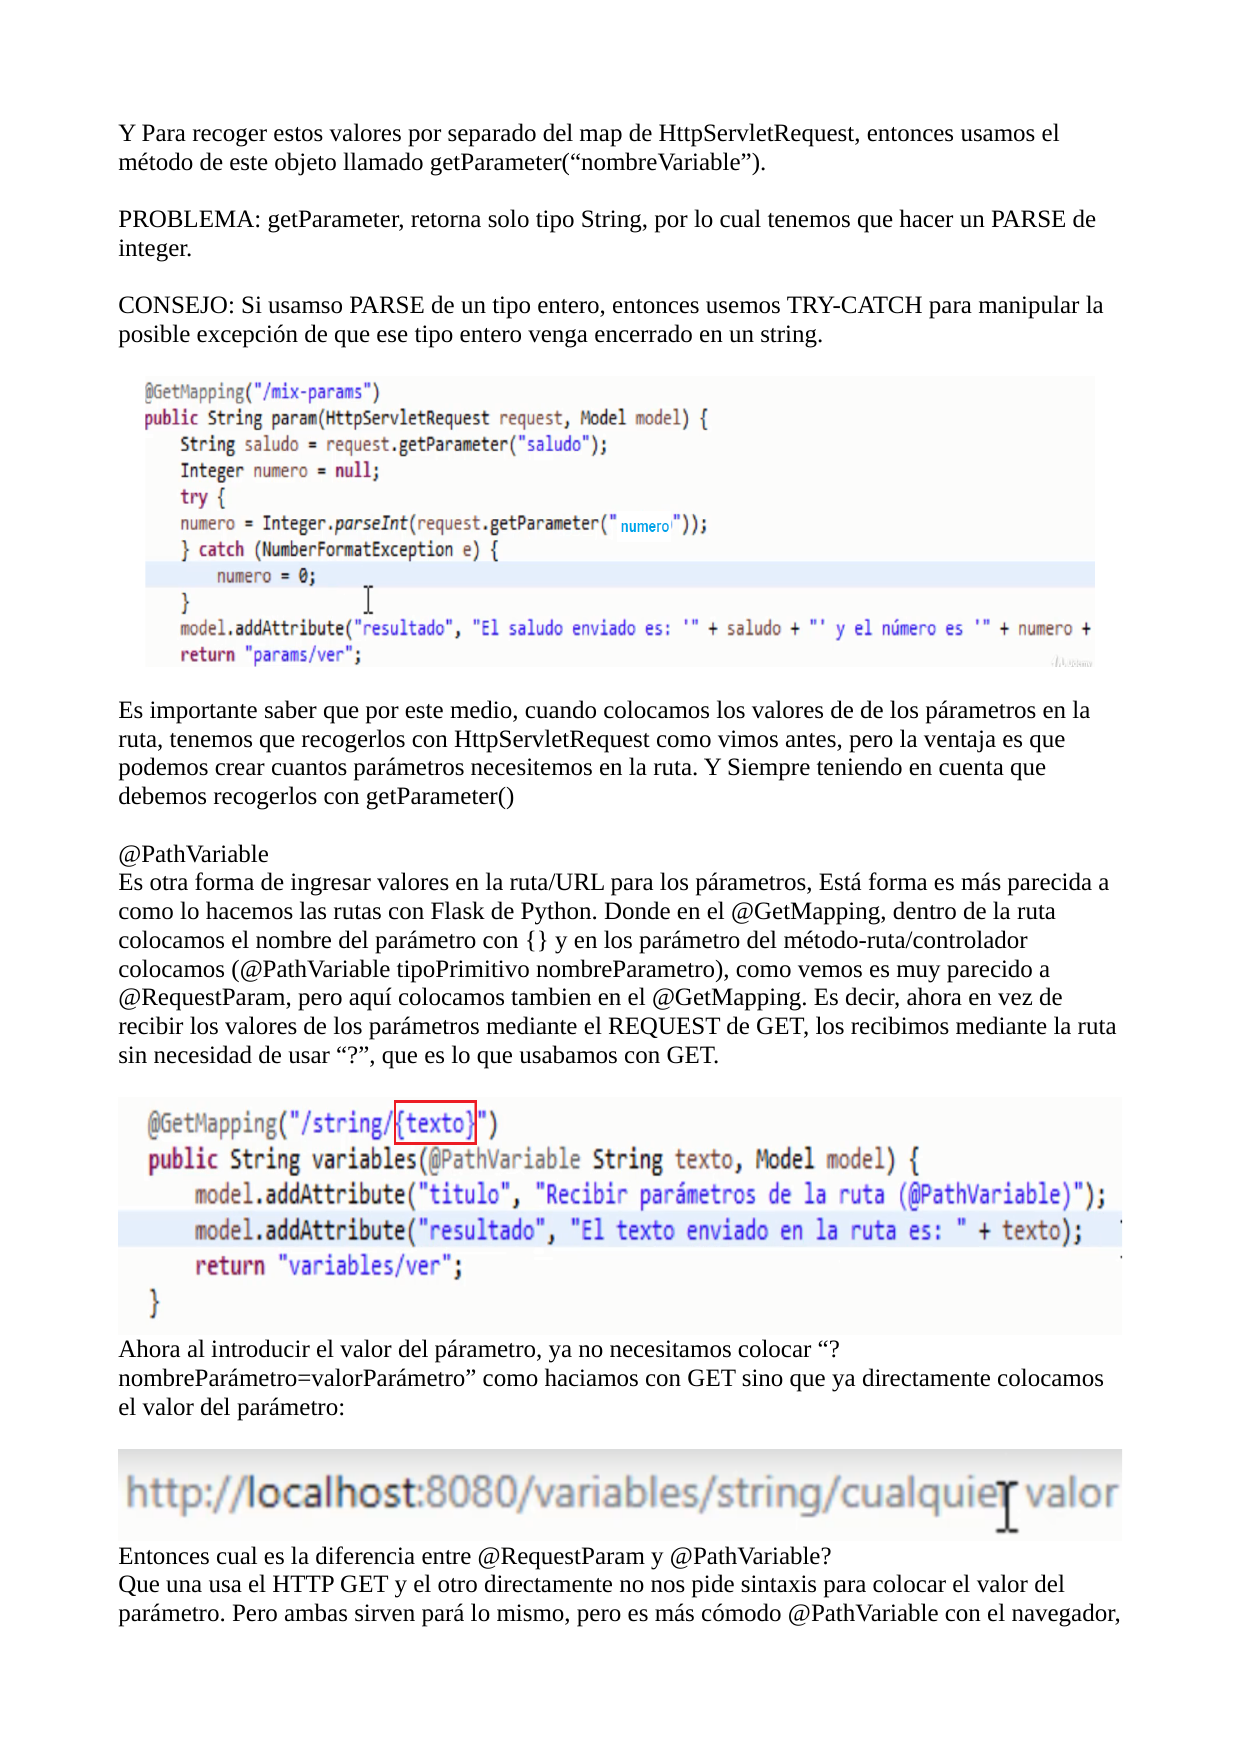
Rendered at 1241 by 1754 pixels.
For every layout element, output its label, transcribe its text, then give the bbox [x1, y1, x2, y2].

text Ahora al introducir el valor del párametro, ya no necesitamos colocar “?nombreParámetro=valorParámetro” como haciamos con GET sino que ya directamente colocamos el valor del parámetro: [118, 1335, 1122, 1420]
text CONSEJO: Si usamso PARSE de un tipo entero, entonces usemos TRY-CATCH para manipular la posible excepción de que ese tipo entero venga encerrado en un string. [118, 291, 1122, 348]
text Y Para recoger estos valores por separado del map de HttpServletRequest, entonces usamos el método de este objeto llamado getParameter(“nombreVariable”). [118, 118, 1122, 176]
text Es importante saber que por este medio, cuando colocamos los valores de de los párametros en la ruta, tenemos que recogerlos con HttpServletRequest como vimos antes, pero la ventaja es que podemos crear cuantos parámetros necesitemos en la ruta. Y Siempre teniendo en cuenta que debemos recogerlos con getParameter() [118, 695, 1122, 810]
text Que una usa el HTTP GET y el otro directamente no nos pide sintaxis para colocar el valor del parámetro. Pero ambas sirven pará lo mismo, pero es más cómodo @PathVariable con el navegador, [118, 1569, 1122, 1627]
text @PathVariable [118, 839, 1122, 867]
text PROBLEMA: getParameter, retorna solo tipo String, por lo cual tenemos que hacer un PARSE de integer. [118, 204, 1122, 262]
text Entonces cual es la diferencia entre @RequestParam y @PathVariable? [118, 1541, 1122, 1569]
text Es otra forma de ingresar valores en la ruta/URL para los párametros, Está forma es más parecida a como lo hacemos las rutas con Flask de Python. Donde en el @GetMapping, dentro de la ruta colocamos el nombre del parámetro con {} y en los parámetro del método-ruta/controlador colocamos (@PathVariable tipoPrimitivo nombreParametro), como vemos es muy parecido a @RequestParam, pero aquí colocamos tambien en el @GetMapping. Es decir, ahora en vez de recibir los valores de los parámetros mediante el REQUEST de GET, los recibimos mediante la ruta sin necesidad de usar “?”, que es lo que usabamos con GET. [118, 867, 1122, 1069]
